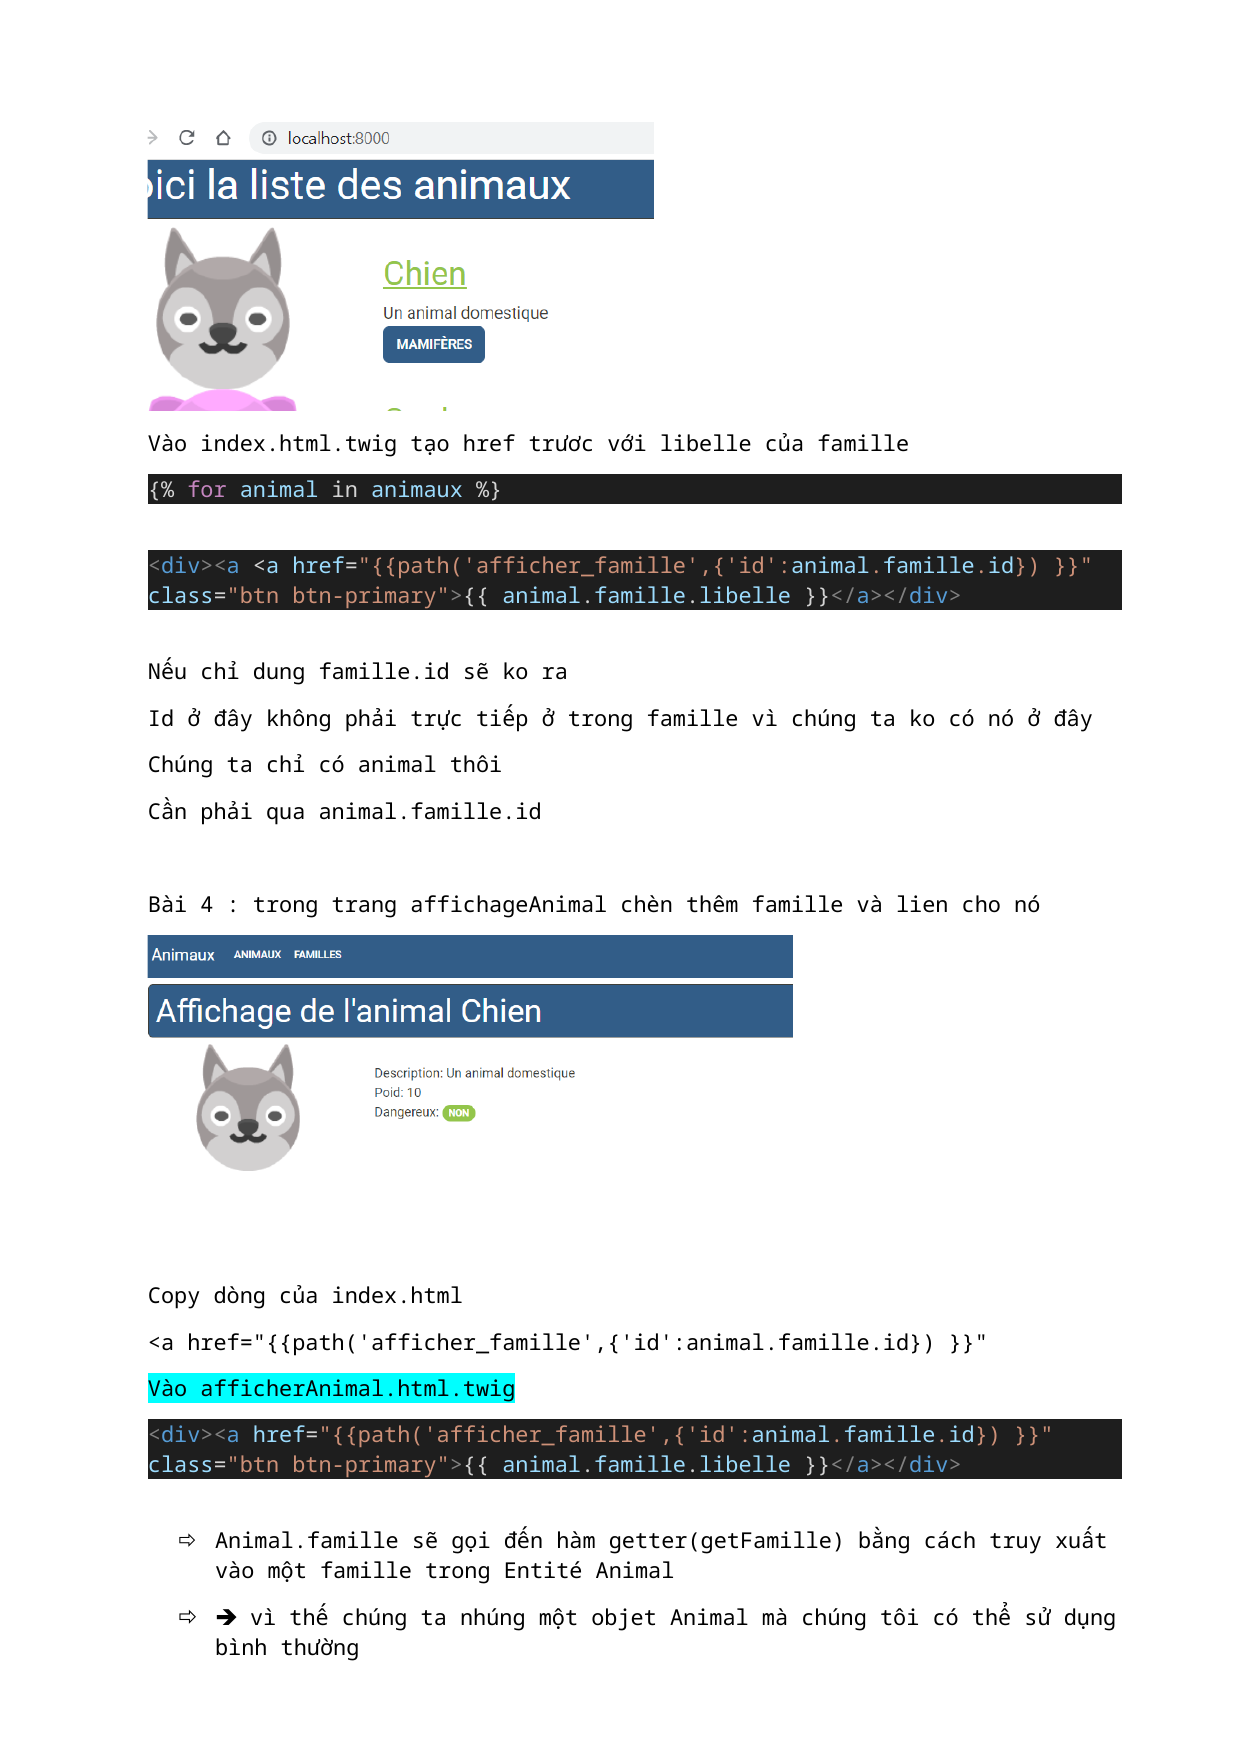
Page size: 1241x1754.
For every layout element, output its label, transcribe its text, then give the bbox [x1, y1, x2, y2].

text <div><a <a href="{{path('afficher_famille',{'id':animal.famille.id}) }}" class="btn btn-primary">{{ animal.famille.libelle }}</a></div> [148, 550, 1122, 610]
text Bài 4 : trong trang affichageAnimal chèn thêm famille và lien cho nó [148, 889, 1122, 918]
text <div><a href="{{path('afficher_famille',{'id':animal.famille.id}) }}" class="btn btn-primary">{{ animal.famille.libelle }}</a></div> [148, 1419, 1122, 1479]
text Id ở đây không phải trực tiếp ở trong famille vì chúng ta ko có nó ở đây [148, 703, 1122, 733]
text <a href="{{path('afficher_famille',{'id':animal.famille.id}) }}" [148, 1327, 1122, 1356]
list Animal.famille sẽ gọi đến hàm getter(getFamille) bằng cách truy xuất vào một famille trong Entité Animal [177, 1526, 1122, 1585]
list  vì thế chúng ta nhúng một objet Animal mà chúng tôi có thể sử dụng bình thường [177, 1602, 1122, 1661]
text Chúng ta chỉ có animal thôi [148, 749, 1122, 779]
text Vào afficherAnimal.html.twig [148, 1373, 1122, 1403]
text Copy dòng của index.html [148, 1280, 1122, 1310]
text Vào index.html.twig tạo href trươc với libelle của famille [148, 428, 1122, 457]
text {% for animal in animaux %} [148, 474, 1122, 504]
text Cần phải qua animal.famille.id [148, 796, 1122, 826]
text Nếu chỉ dung famille.id sẽ ko ra [148, 656, 1122, 686]
